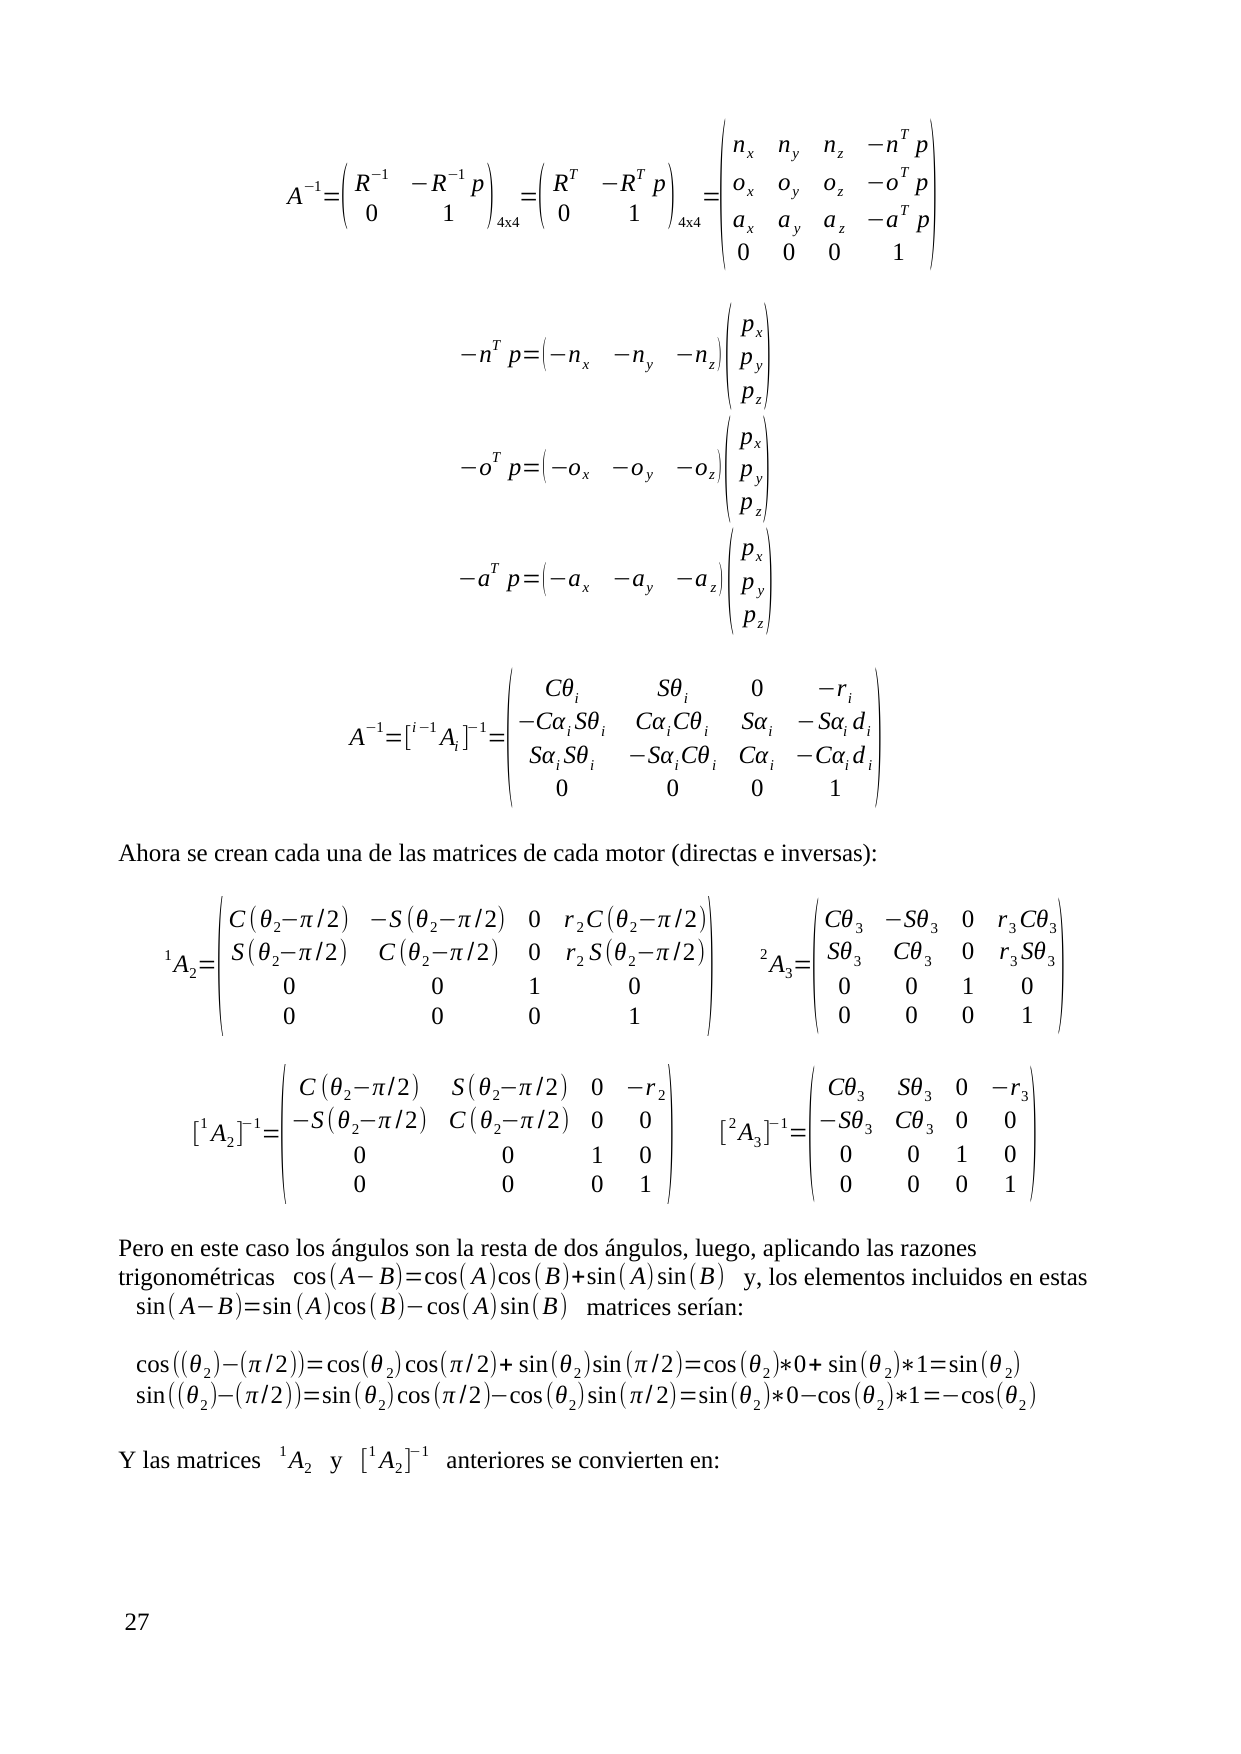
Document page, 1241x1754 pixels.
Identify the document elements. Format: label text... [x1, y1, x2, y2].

text Pero en este caso los ángulos son la resta de dos ángulos, luego, aplicando las razones trigonométricasy, los elementos incluidos en estas matrices serían: [118, 1233, 1122, 1322]
text Y las matricesyanteriores se convierten en: [118, 1442, 1122, 1477]
text Ahora se crean cada una de las matrices de cada motor (directas e inversas): [118, 838, 1122, 867]
